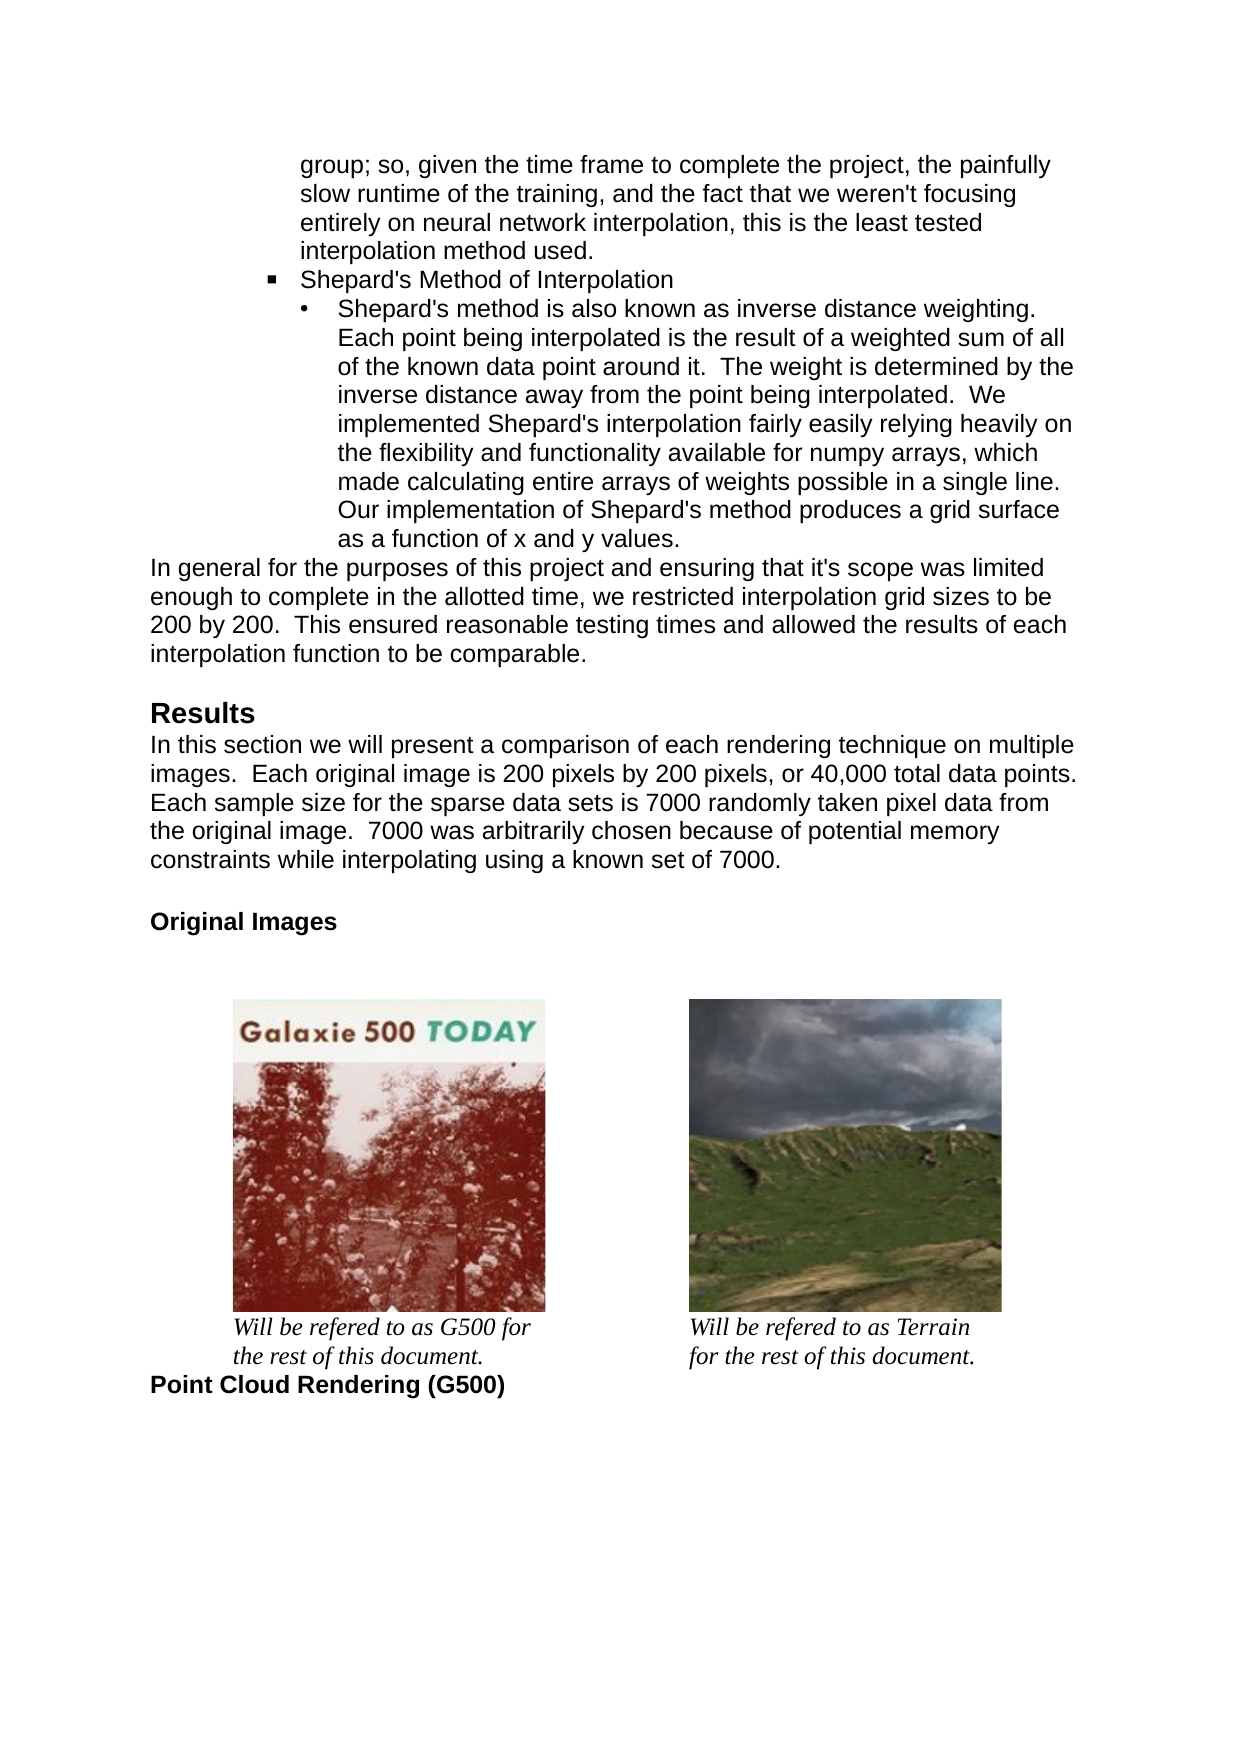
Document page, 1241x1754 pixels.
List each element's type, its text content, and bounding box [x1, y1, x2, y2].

text [233, 987, 545, 999]
text In this section we will present a comparison of each rendering technique on multiple images. Each original image is 200 pixels by 200 pixels, or 40,000 total data points. Each sample size for the sparse data sets is 7000 randomly taken pixel data from the original image. 7000 was arbitrarily chosen because of potential memory constraints while interpolating using a known set of 7000. [150, 730, 1091, 874]
list group; so, given the time frame to complete the project, the painfully slow runtime of the training, and the fact that we weren't focusing entirely on neural network interpolation, this is the least tested interpolation method used. [262, 150, 1091, 265]
text [689, 987, 1001, 999]
text Results [150, 696, 1091, 730]
text Will be refered to as Terrain for the rest of this document. [689, 1312, 1001, 1369]
list Shepard's method is also known as inverse distance weighting. Each point being interpolated is the result of a weighted sum of all of the known data point around it. The weight is determined by the inverse distance away from the point being interpolated. We implemented Shepard's interpolation fairly easily relying heavily on the flexibility and functionality available for numpy arrays, which made calculating entire arrays of weights possible in a single line. Our implementation of Shepard's method produces a grid surface as a function of x and y values. [300, 294, 1091, 553]
text Point Cloud Rendering (G500) [150, 1299, 1091, 1398]
picture [232, 999, 546, 1312]
text Original Images [150, 907, 1091, 936]
list Shepard's Method of Interpolation [262, 265, 1091, 294]
picture [689, 999, 1002, 1312]
text In general for the purposes of this project and ensuring that it's scope was limited enough to complete in the allotted time, we restricted interpolation grid sizes to be 200 by 200. This ensured reasonable testing times and allowed the results of each interpolation function to be comparable. [150, 553, 1091, 668]
text Will be refered to as G500 for the rest of this document. [233, 1312, 545, 1369]
